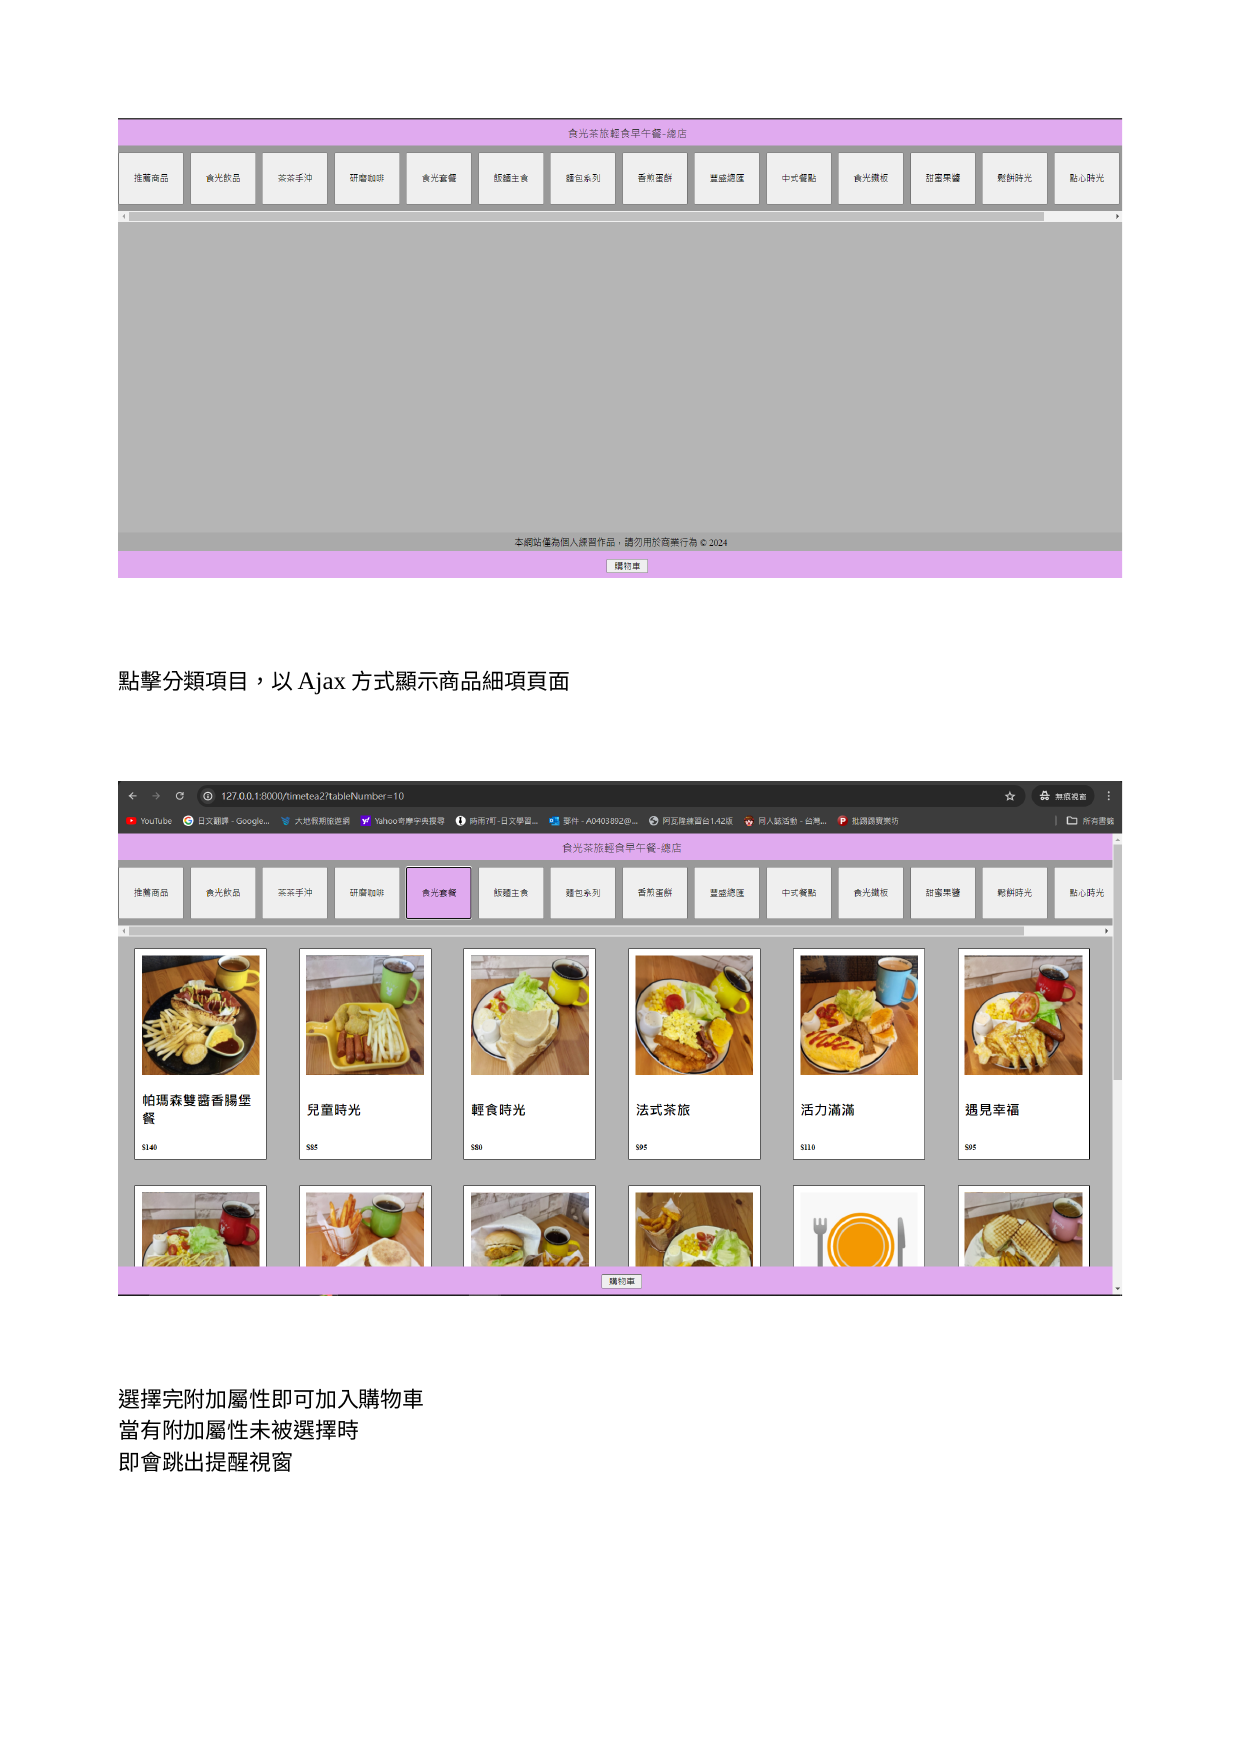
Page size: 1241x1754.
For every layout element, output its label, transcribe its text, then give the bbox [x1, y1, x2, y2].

text 即會跳出提醒視窗 [118, 1445, 1122, 1477]
text 點擊分類項目，以Ajax方式顯示商品細項頁面 [118, 664, 1122, 695]
picture [118, 781, 1123, 1296]
picture [118, 118, 1123, 578]
text 選擇完附加屬性即可加入購物車 [118, 1382, 1122, 1413]
text 當有附加屬性未被選擇時 [118, 1413, 1122, 1445]
